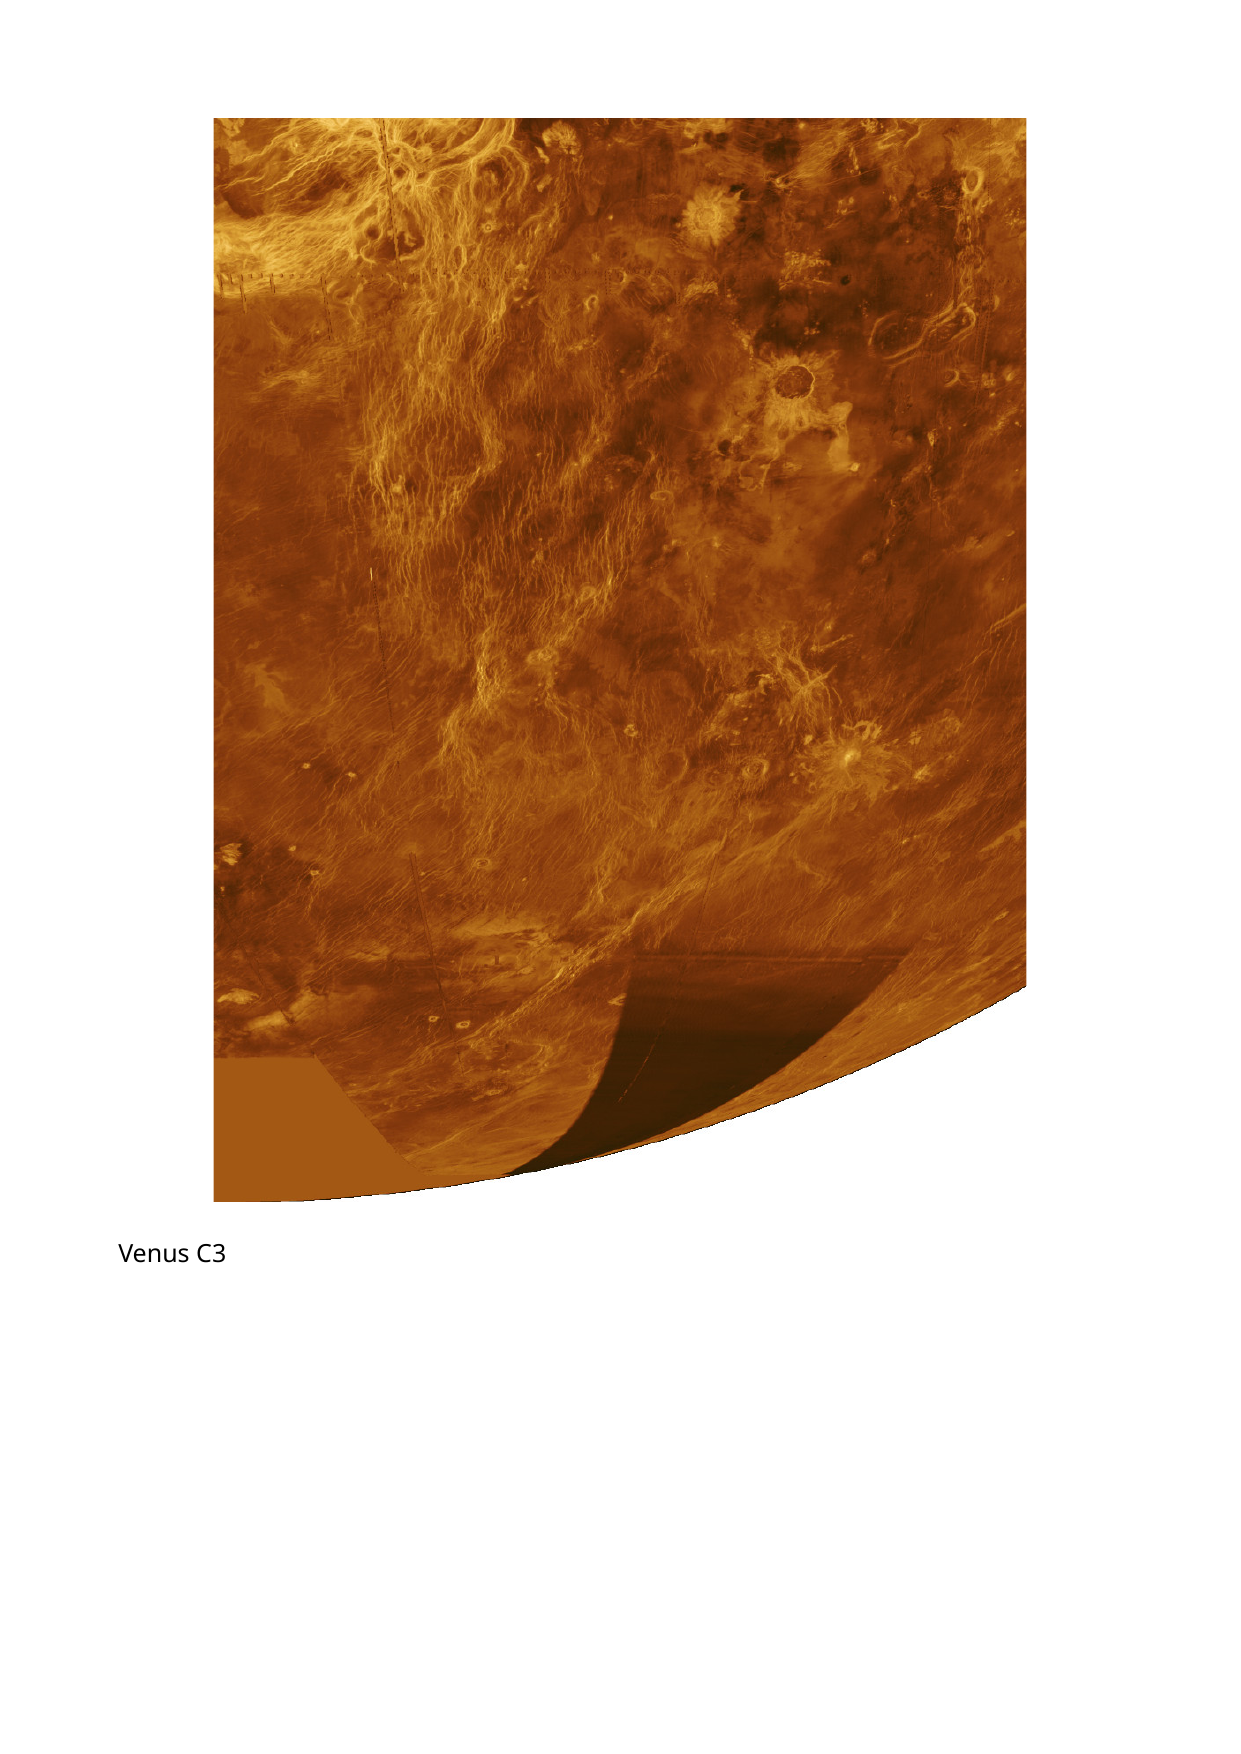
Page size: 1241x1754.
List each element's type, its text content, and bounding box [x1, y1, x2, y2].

text Venus C3 [118, 1235, 1122, 1269]
picture [213, 118, 1027, 1202]
